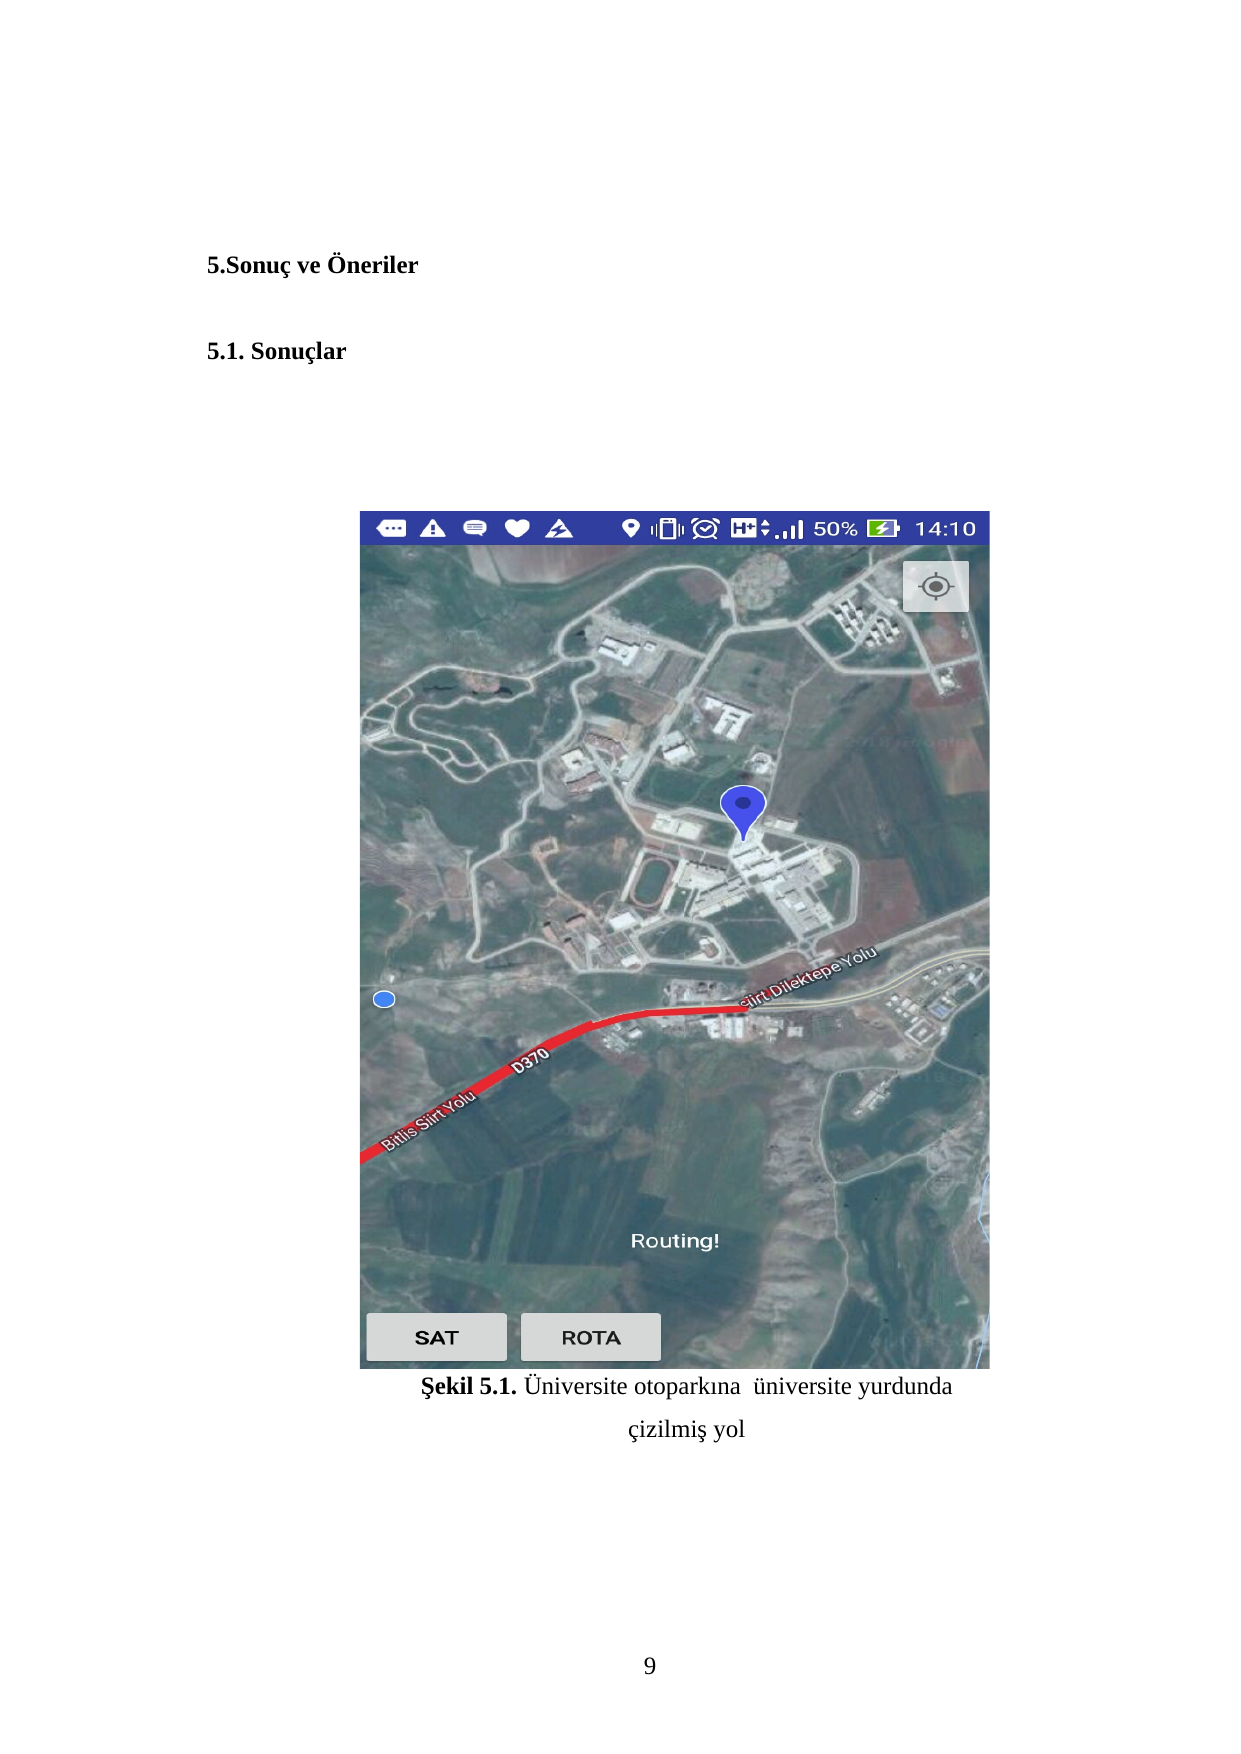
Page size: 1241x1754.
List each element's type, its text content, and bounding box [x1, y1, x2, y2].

picture [359, 511, 990, 1369]
subtitle 5.Sonuç ve Öneriler [207, 250, 1092, 279]
text çizilmiş yol [207, 1414, 1092, 1443]
text Şekil 5.1. Üniversite otoparkına üniversite yurdunda [207, 1371, 1092, 1400]
subtitle 5.1. Sonuçlar [207, 336, 1092, 365]
